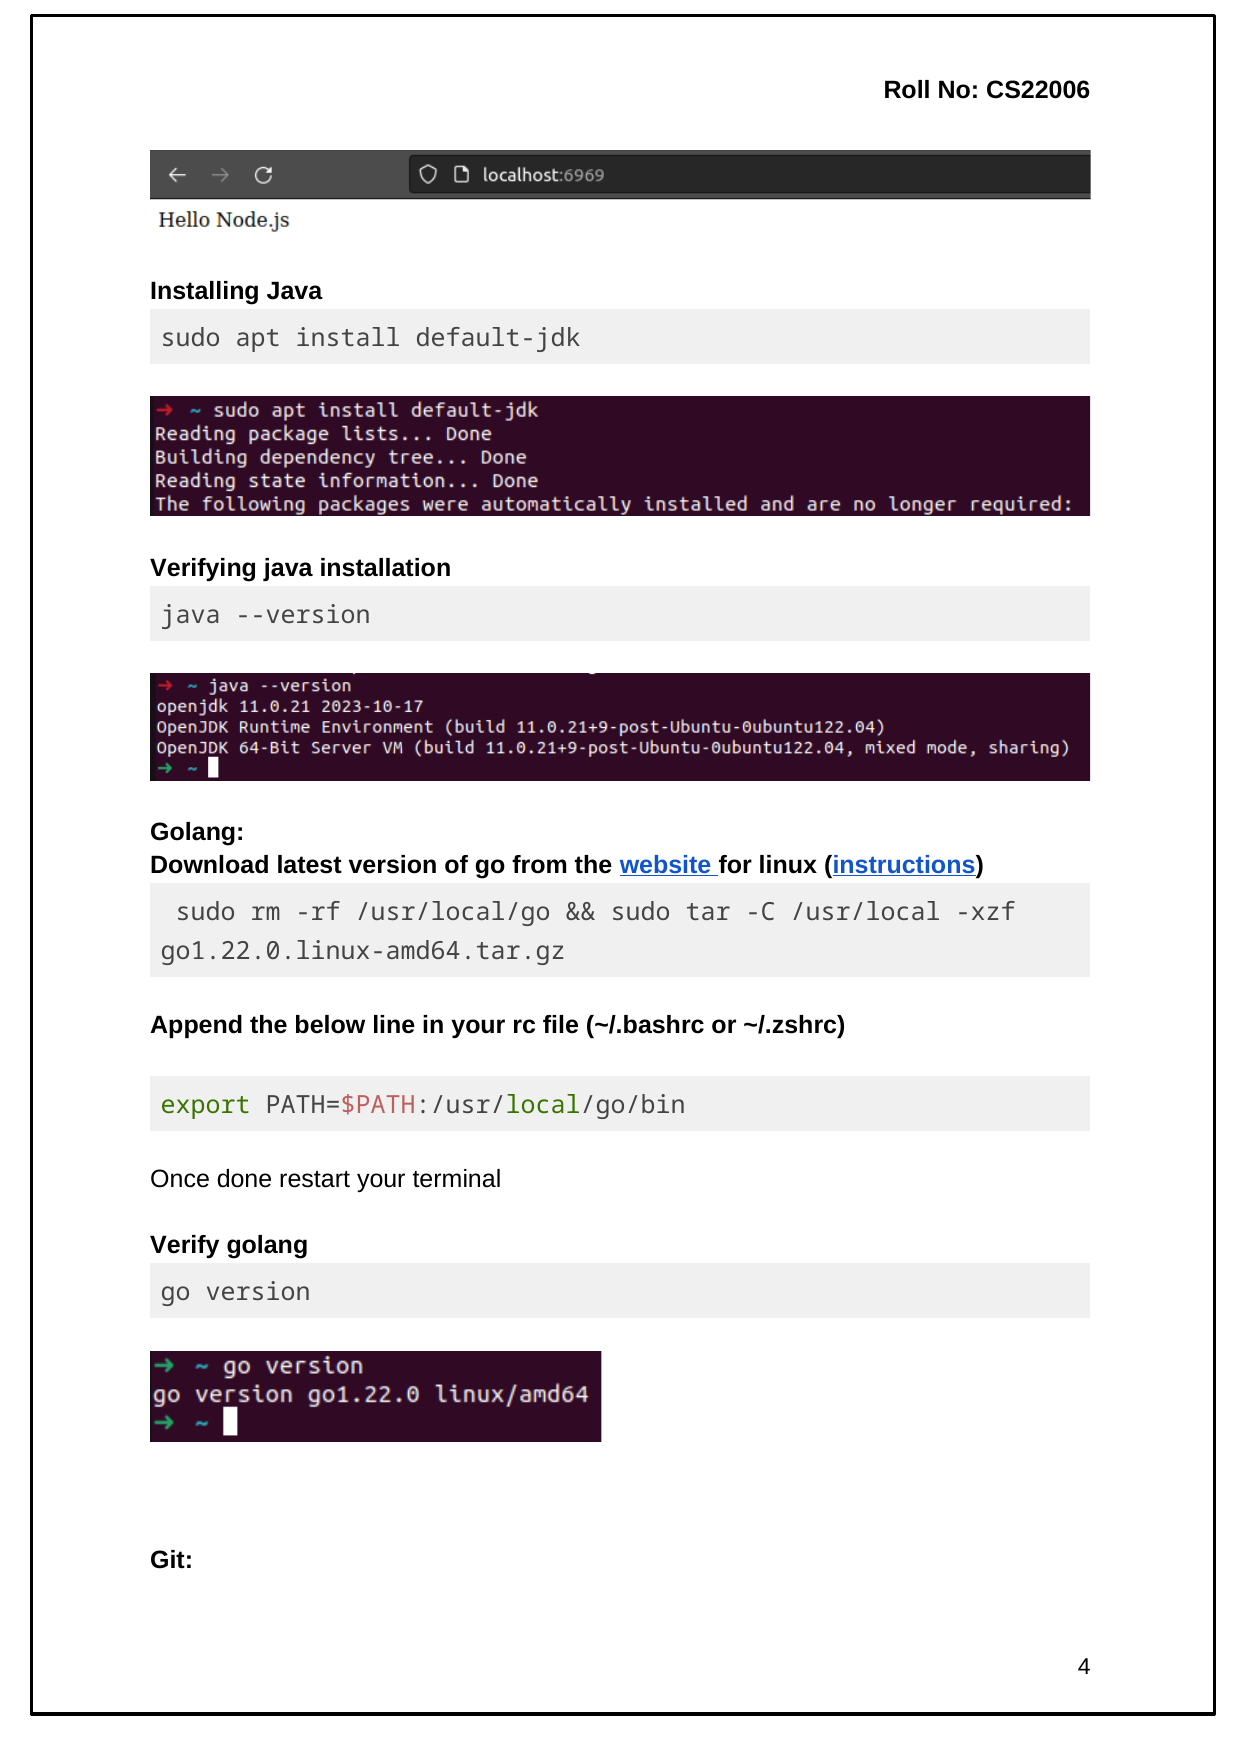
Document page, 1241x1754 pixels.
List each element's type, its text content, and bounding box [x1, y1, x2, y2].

text Download latest version of go from the website for linux (instructions) [150, 850, 1090, 879]
table_header export PATH=$PATH:/usr/local/go/bin [150, 1076, 1090, 1131]
table_header java --version [150, 586, 1090, 641]
text Installing Java [150, 276, 1090, 305]
picture [150, 396, 1091, 516]
table_header sudo rm -rf /usr/local/go && sudo tar -C /usr/local -xzf go1.22.0.linux-amd64.tar.gz [150, 883, 1090, 977]
picture [150, 673, 1091, 781]
text Once done restart your terminal [150, 1164, 1090, 1193]
text Verifying java installation [150, 553, 1090, 582]
text Git: [150, 1544, 1090, 1573]
text Golang: [150, 817, 1090, 846]
table_header sudo apt install default-jdk [150, 309, 1090, 364]
text Verify golang [150, 1230, 1090, 1259]
picture [150, 1351, 602, 1442]
picture [150, 150, 1091, 239]
text Append the below line in your rc file (~/.bashrc or ~/.zshrc) [150, 1010, 1090, 1039]
table_header go version [150, 1263, 1090, 1318]
